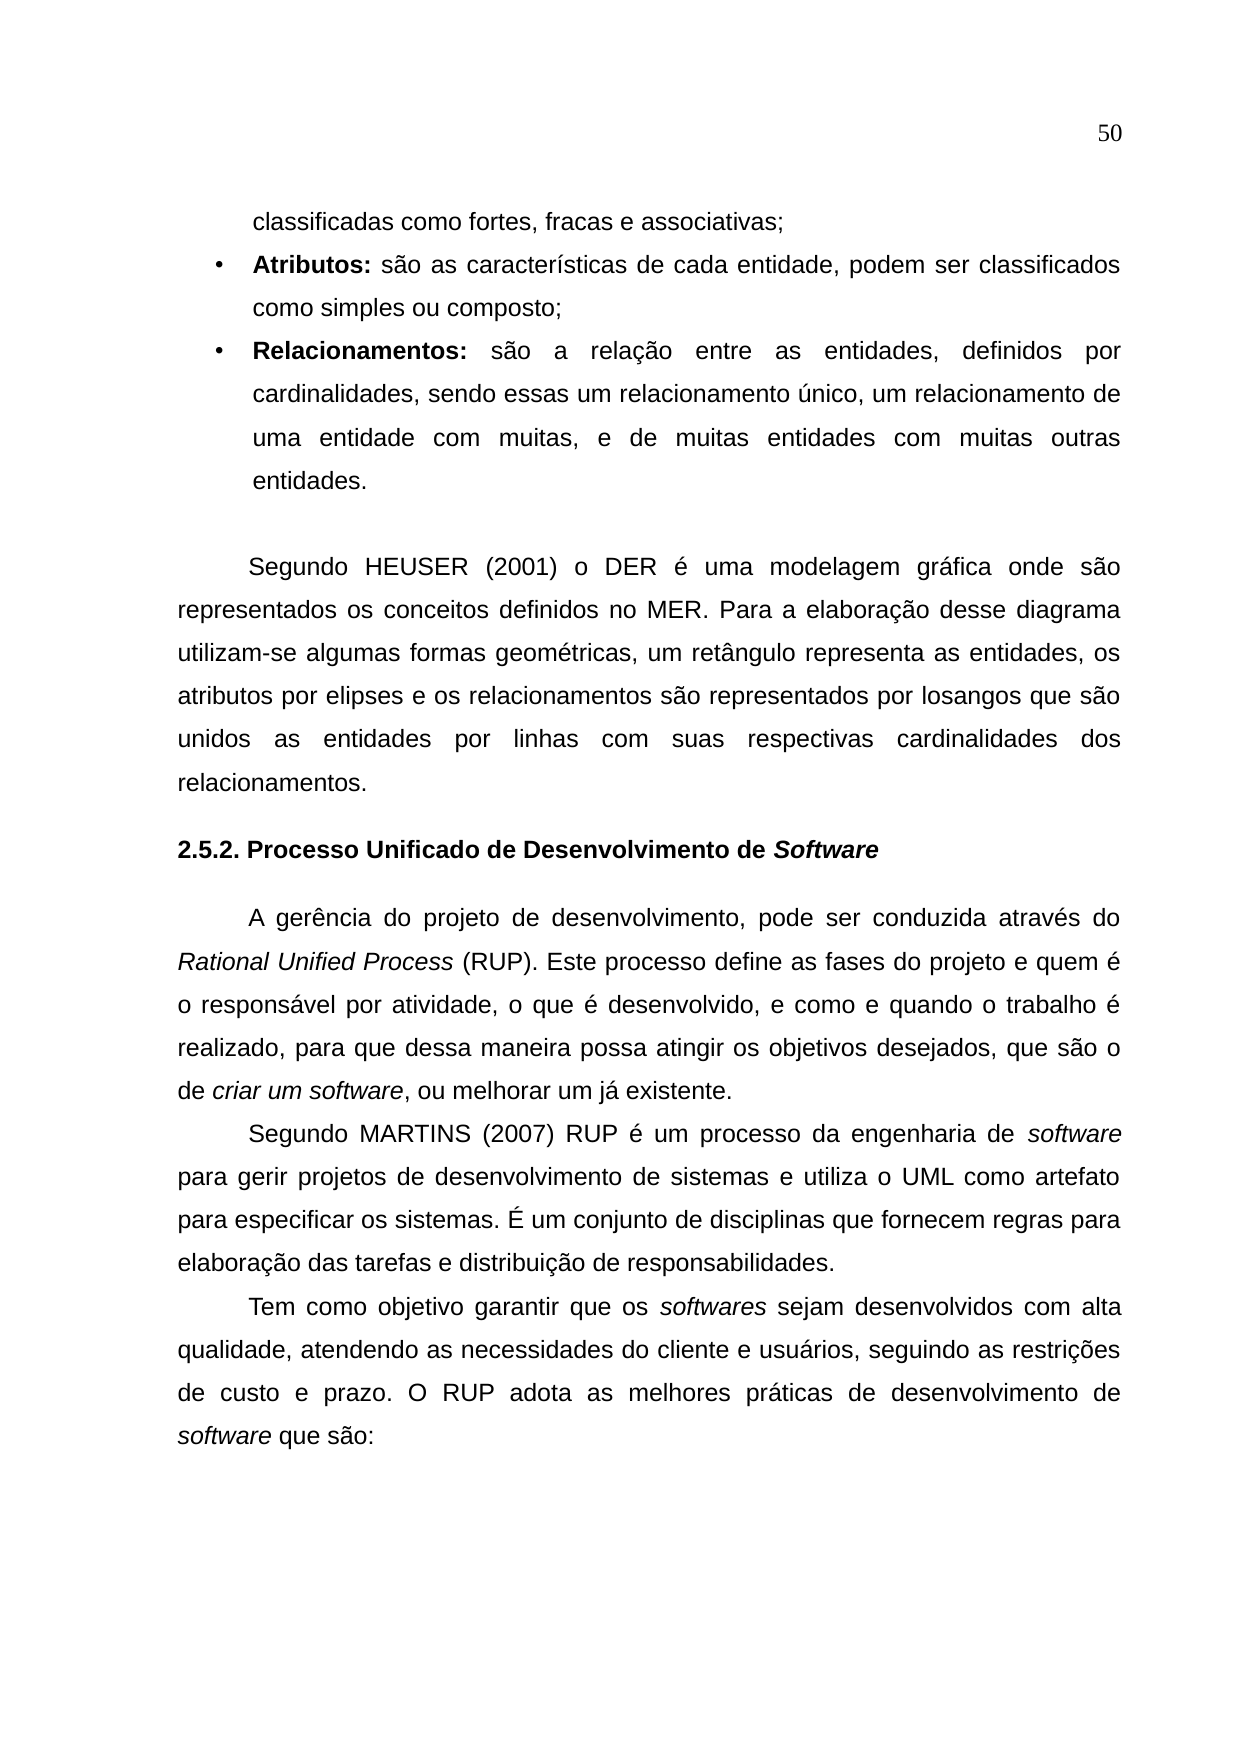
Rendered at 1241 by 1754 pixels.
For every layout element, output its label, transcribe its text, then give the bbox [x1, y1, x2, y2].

text Segundo MARTINS (2007) RUP é um processo da engenharia de software para gerir projetos de desenvolvimento de sistemas e utiliza o UML como artefato para especificar os sistemas. É um conjunto de disciplinas que fornecem regras para elaboração das tarefas e distribuição de responsabilidades. [177, 1119, 1122, 1277]
text A gerência do projeto de desenvolvimento, pode ser conduzida através do Rational Unified Process (RUP). Este processo define as fases do projeto e quem é o responsável por atividade, o que é desenvolvido, e como e quando o trabalho é realizado, para que dessa maneira possa atingir os objetivos desejados, que são o de criar um software, ou melhorar um já existente. [177, 903, 1122, 1104]
list classificadas como fortes, fracas e associativas; [215, 207, 1122, 235]
list Atributos: são as características de cada entidade, podem ser classificados como simples ou composto; [215, 250, 1122, 322]
list Relacionamentos: são a relação entre as entidades, definidos por cardinalidades, sendo essas um relacionamento único, um relacionamento de uma entidade com muitas, e de muitas entidades com muitas outras entidades. [215, 336, 1122, 494]
text Segundo HEUSER (2001) o DER é uma modelagem gráfica onde são representados os conceitos definidos no MER. Para a elaboração desse diagrama utilizam-se algumas formas geométricas, um retângulo representa as entidades, os atributos por elipses e os relacionamentos são representados por losangos que são unidos as entidades por linhas com suas respectivas cardinalidades dos relacionamentos. [177, 552, 1122, 796]
text Tem como objetivo garantir que os softwares sejam desenvolvidos com alta qualidade, atendendo as necessidades do cliente e usuários, seguindo as restrições de custo e prazo. O RUP adota as melhores práticas de desenvolvimento de software que são: [177, 1291, 1122, 1449]
subtitle 2.5.2. Processo Unificado de Desenvolvimento de Software [177, 835, 1122, 864]
